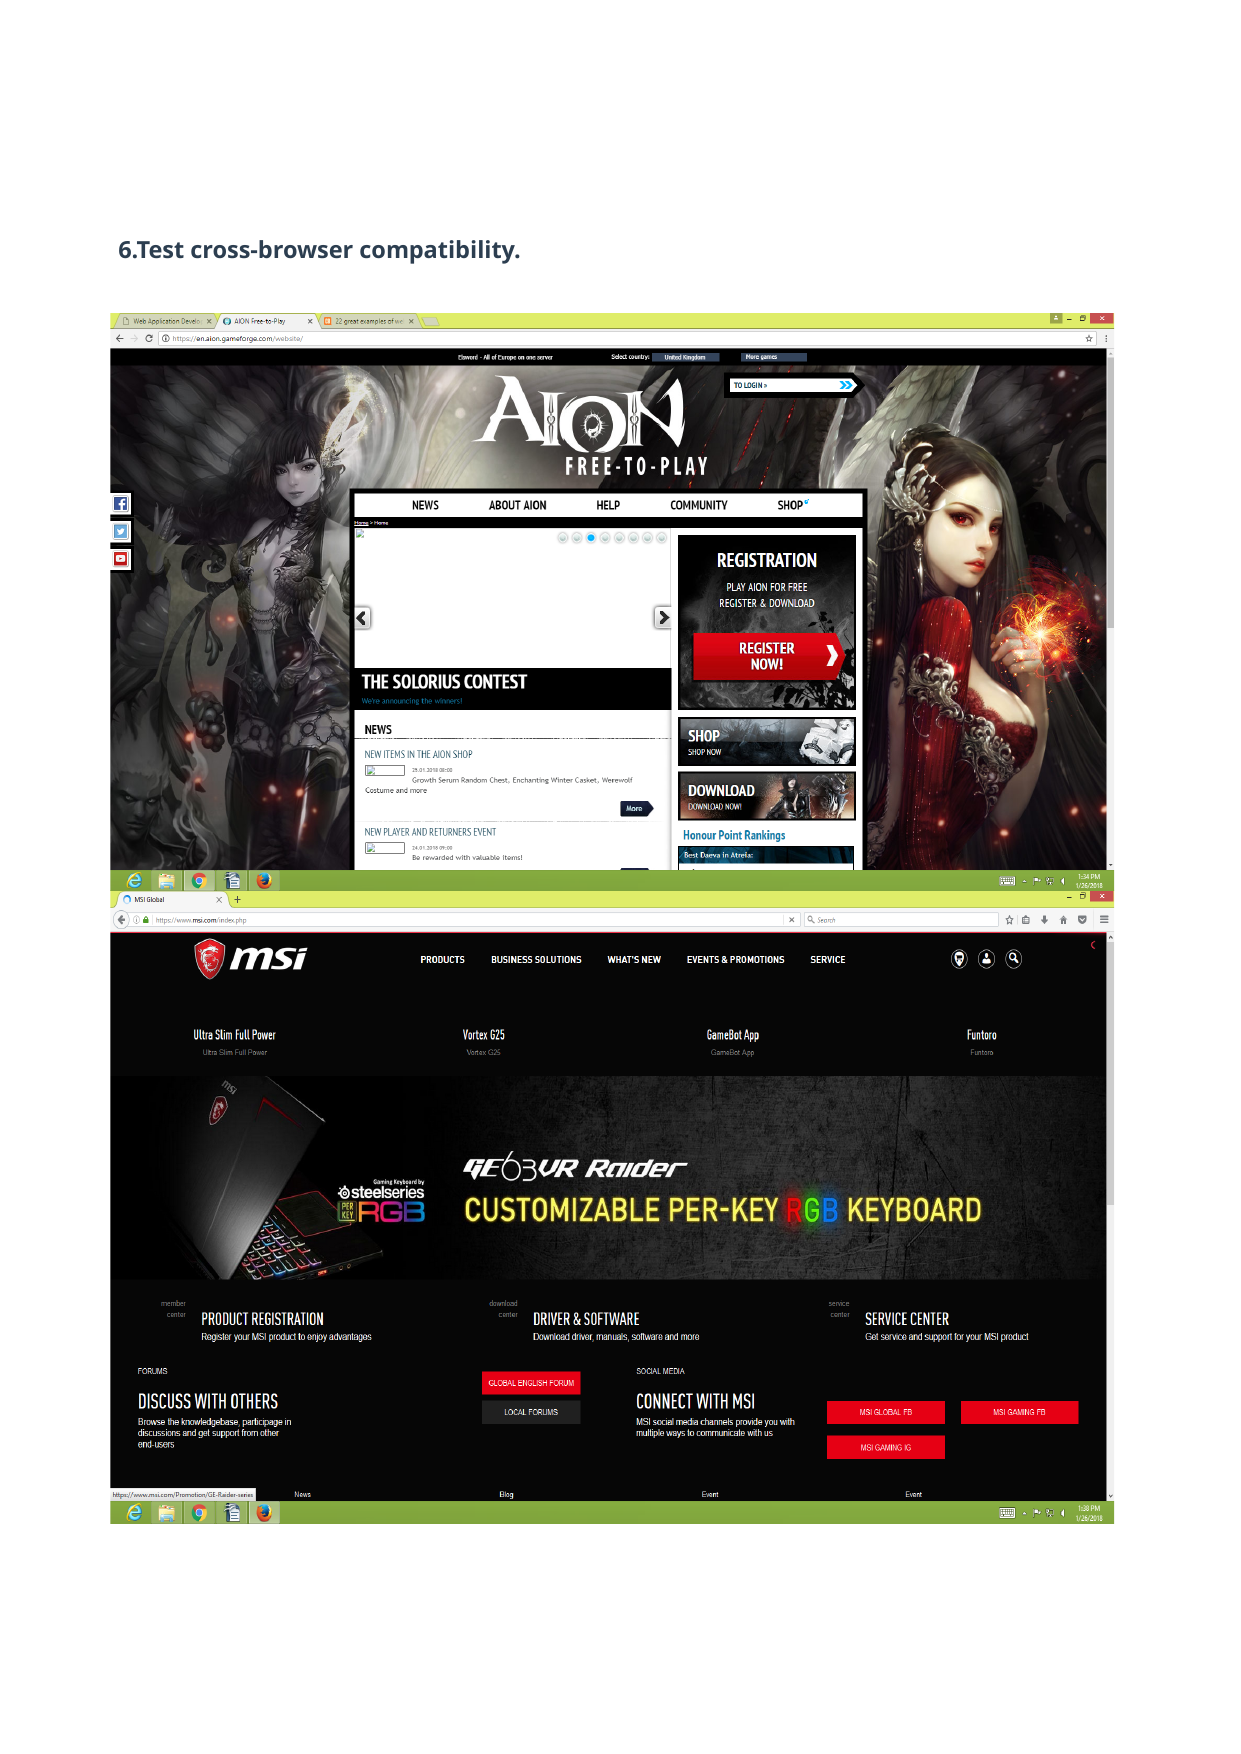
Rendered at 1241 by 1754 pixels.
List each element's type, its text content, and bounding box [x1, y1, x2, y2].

text 6.Test cross-browser compatibility. [118, 233, 1122, 1558]
picture [110, 313, 1115, 1524]
